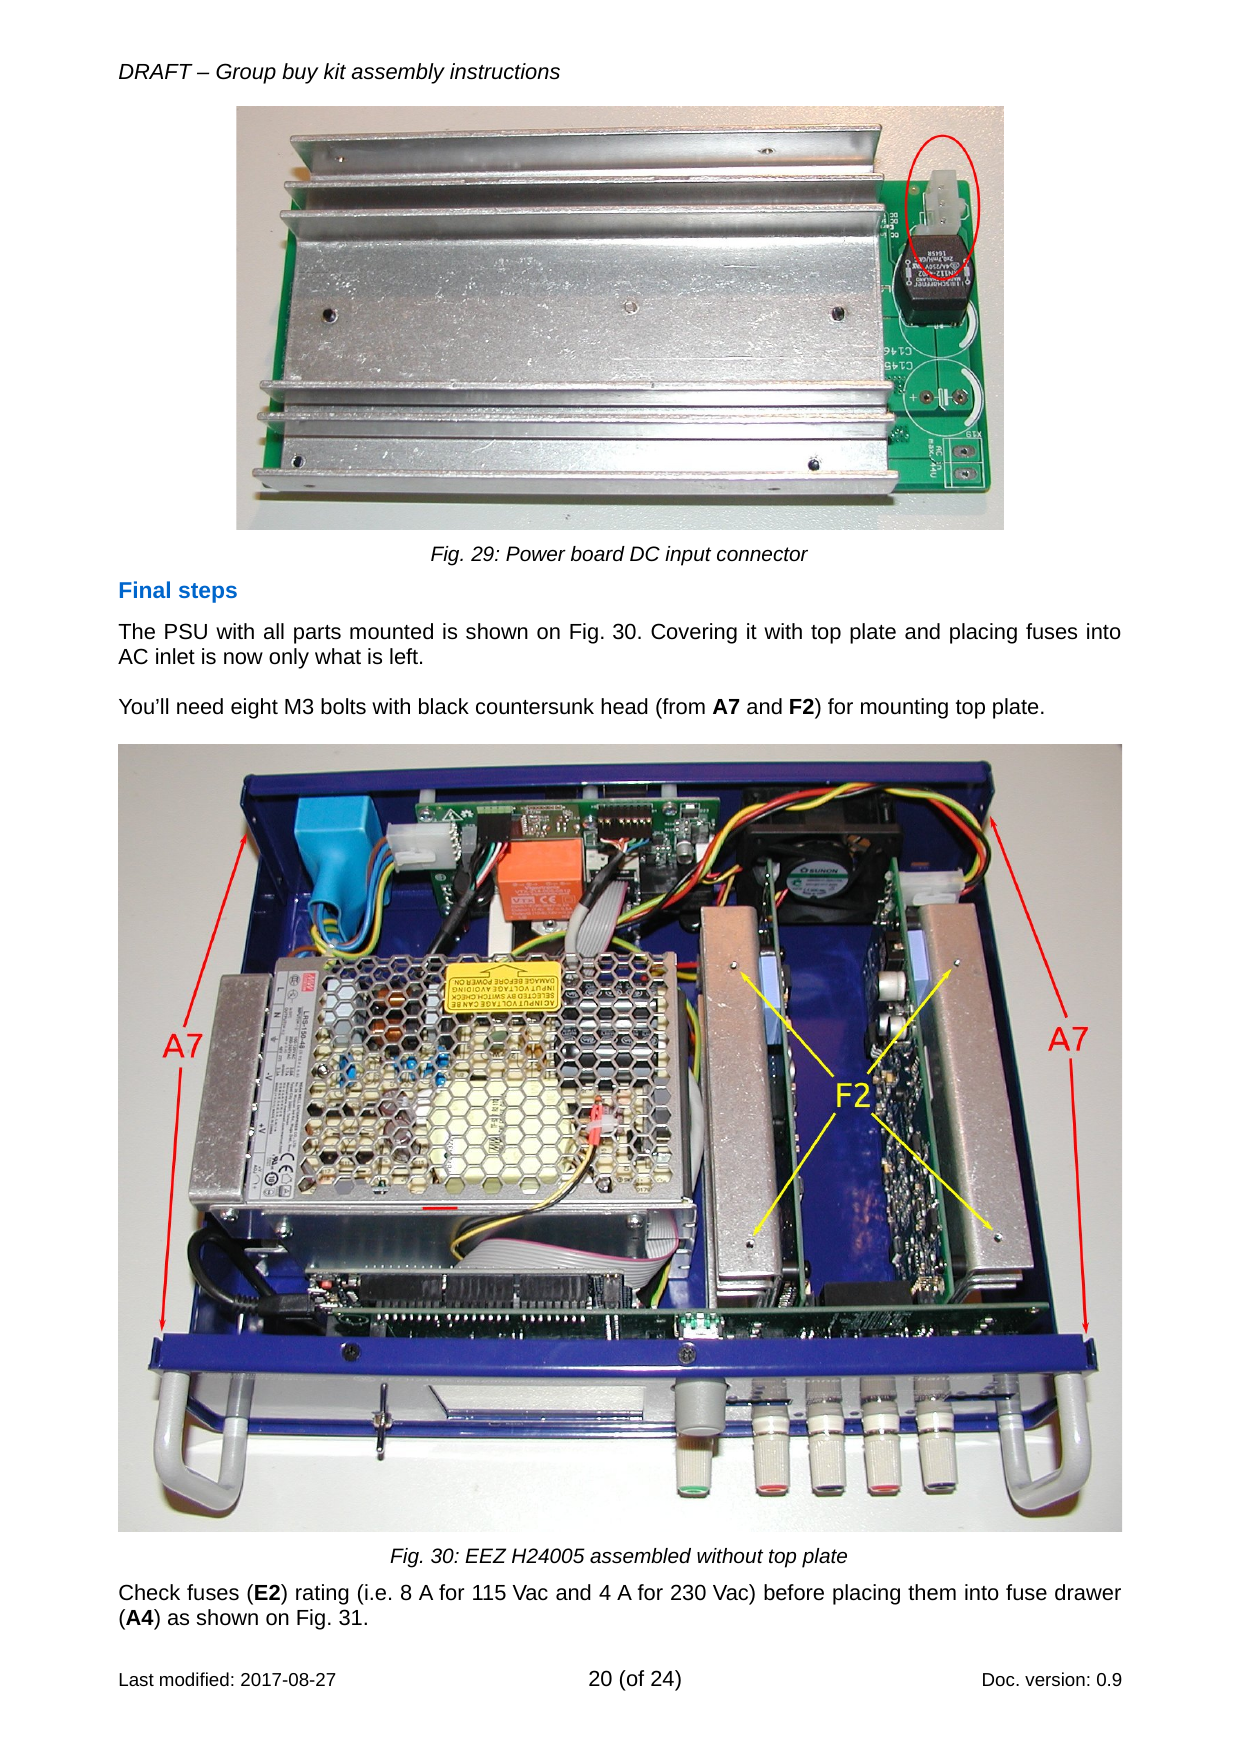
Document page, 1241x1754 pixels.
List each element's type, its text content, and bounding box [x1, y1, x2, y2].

list Fig. 29: Power board DC input connector [236, 530, 1004, 566]
text You’ll need eight M3 bolts with black countersunk head (from A7 and F2) for mounting top plate. [118, 694, 1122, 719]
picture [118, 744, 1123, 1532]
picture [236, 106, 1004, 530]
text Check fuses (E2) rating (i.e. 8 A for 115 Vac and 4 A for 230 Vac) before placing them into fuse drawer (A4) as shown on Fig. 31. [118, 1568, 1122, 1630]
text Fig. 30: EEZ H24005 assembled without top plate [118, 1532, 1122, 1568]
subtitle Final steps [118, 106, 1122, 604]
text The PSU with all parts mounted is shown on Fig. 30. Covering it with top plate and placing fuses into AC inlet is now only what is left. [118, 619, 1122, 669]
